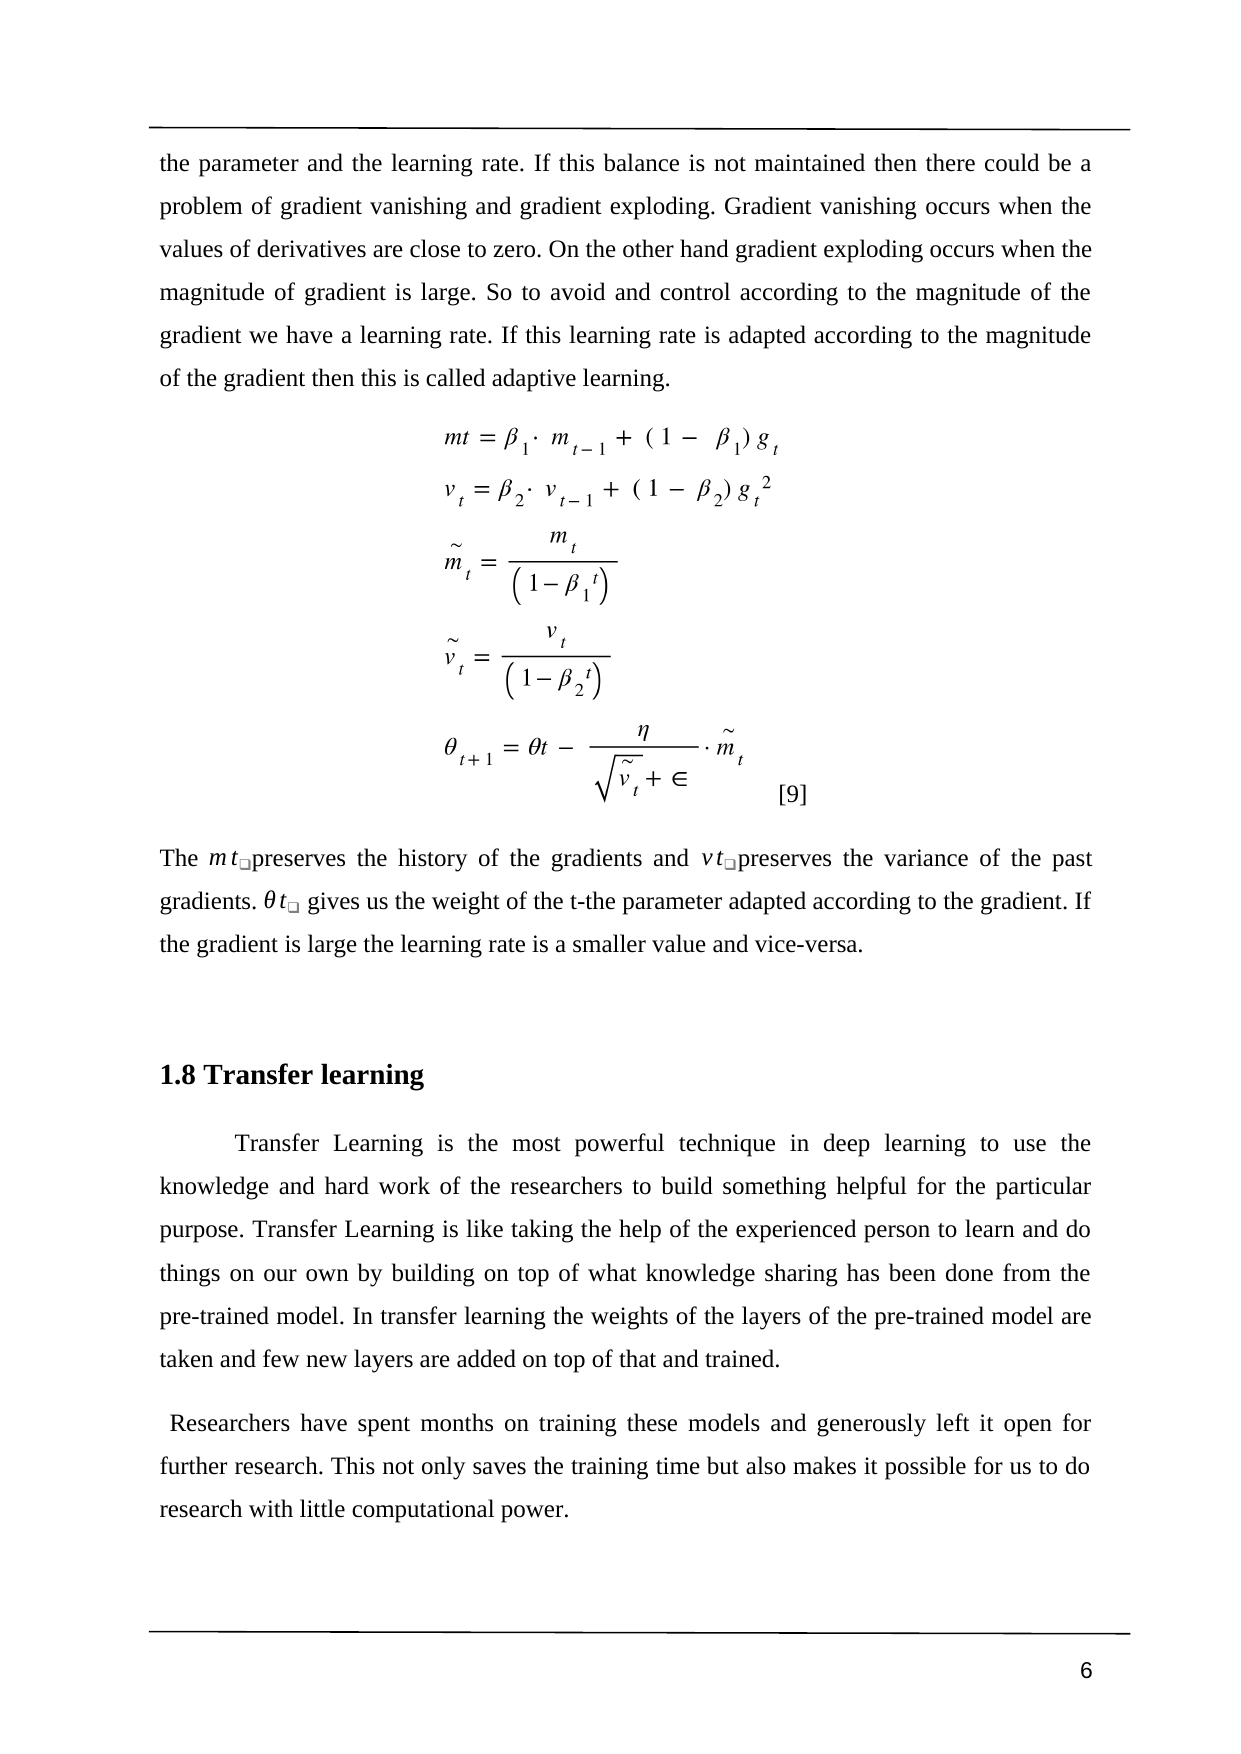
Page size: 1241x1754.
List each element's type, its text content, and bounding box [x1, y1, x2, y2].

text [9] [159, 427, 1092, 808]
text Transfer Learning is the most powerful technique in deep learning to use the knowledge and hard work of the researchers to build something helpful for the particular purpose. Transfer Learning is like taking the help of the experienced person to learn and do things on our own by building on top of what knowledge sharing has been done from the pre-trained model. In transfer learning the weights of the layers of the pre-trained model are taken and few new layers are added on top of that and trained. [159, 1128, 1092, 1373]
text Researchers have spent months on training these models and generously left it open for further research. This not only saves the training time but also makes it possible for us to do research with little computational power. [159, 1408, 1092, 1523]
text the parameter and the learning rate. If this balance is not maintained then there could be a problem of gradient vanishing and gradient exploding. Gradient vanishing occurs when the values of derivatives are close to zero. On the other hand gradient exploding occurs when the magnitude of gradient is large. So to avoid and control according to the magnitude of the gradient we have a learning rate. If this learning rate is adapted according to the magnitude of the gradient then this is called adaptive learning. [159, 148, 1092, 392]
text 1.8 Transfer learning [159, 1057, 1092, 1091]
picture [444, 427, 778, 803]
text The preserves the history of the gradients and preserves the variance of the past gradients. gives us the weight of the t-the parameter adapted according to the gradient. If the gradient is large the learning rate is a smaller value and vice-versa. [159, 843, 1092, 958]
